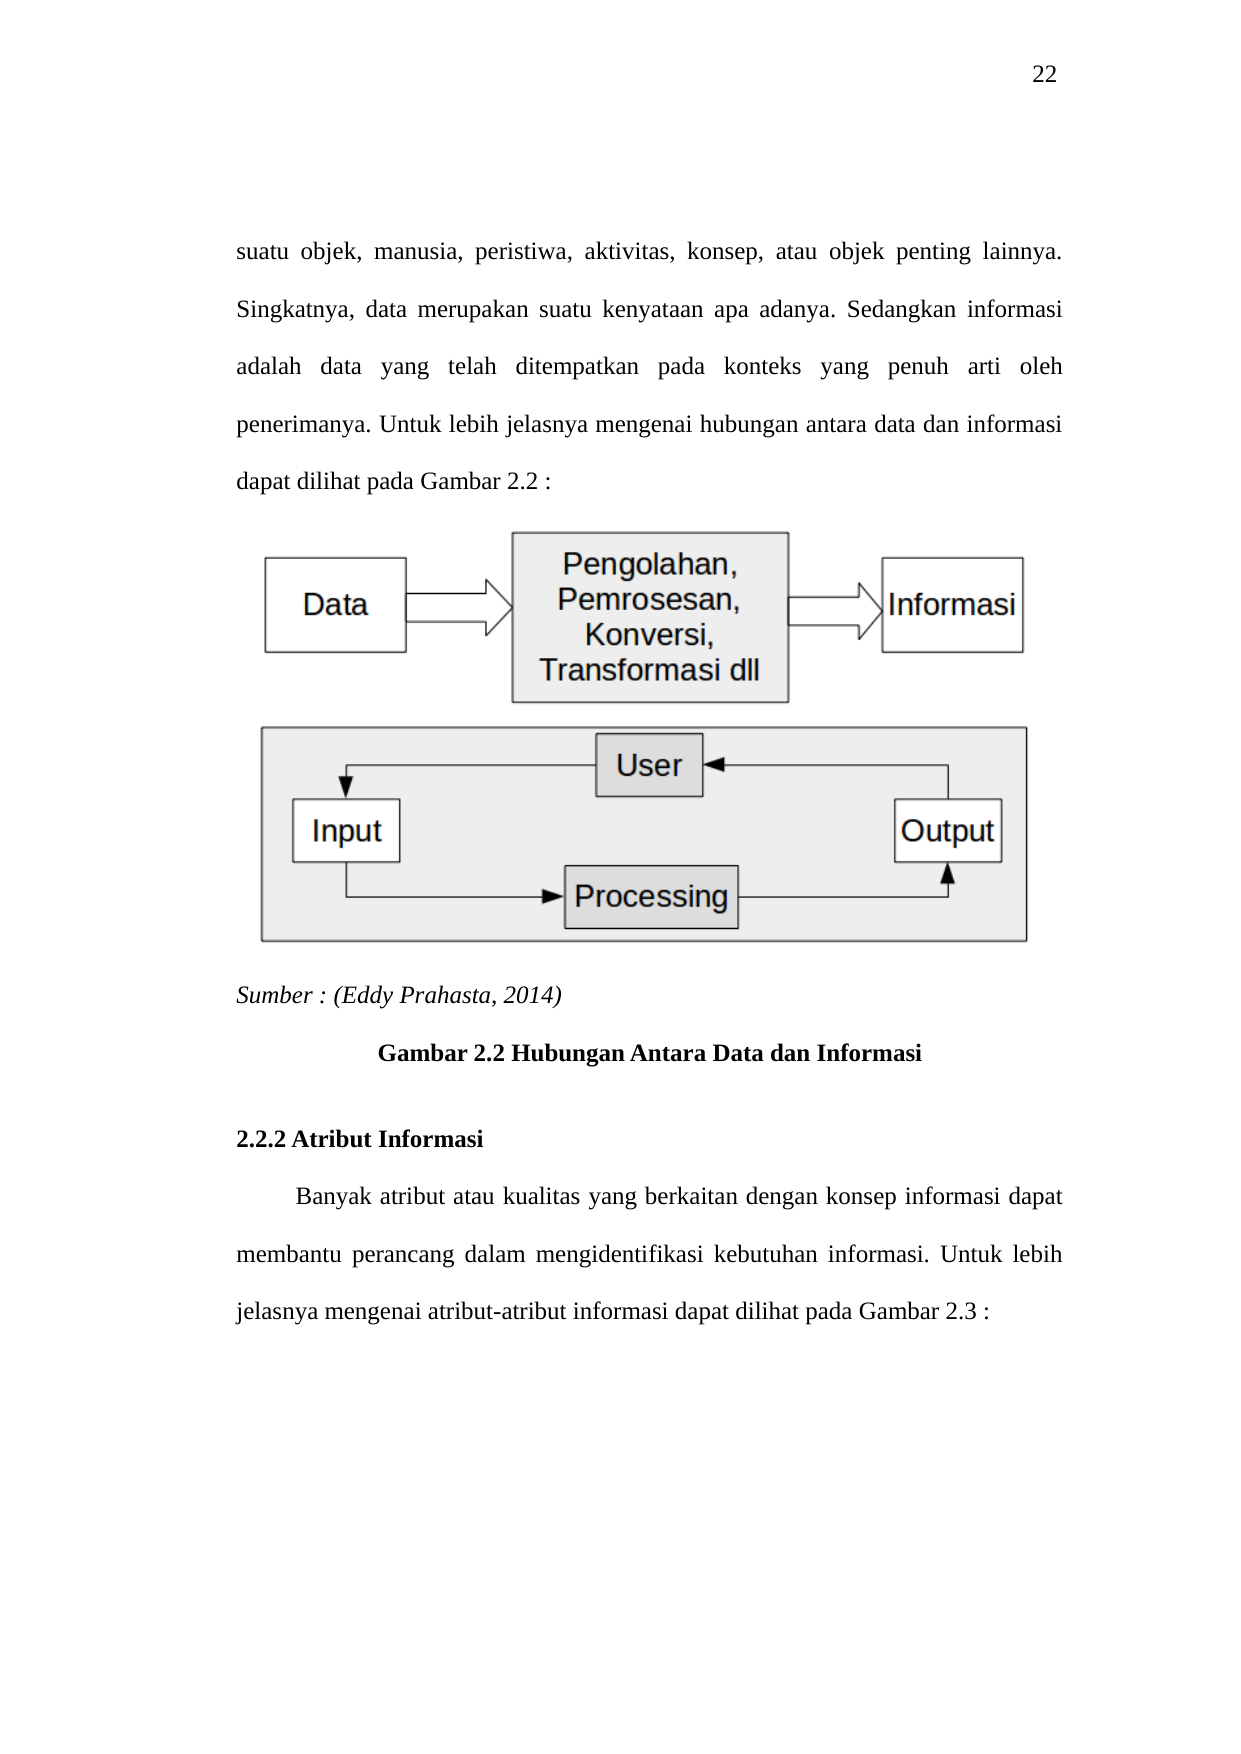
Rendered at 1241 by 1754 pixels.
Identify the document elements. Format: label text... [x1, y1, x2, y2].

text Sumber : (Eddy Prahasta, 2014) [236, 952, 1063, 1009]
text suatu objek, manusia, peristiwa, aktivitas, konsep, atau objek penting lainnya. Singkatnya, data merupakan suatu kenyataan apa adanya. Sedangkan informasi adalah data yang telah ditempatkan pada konteks yang penuh arti oleh penerimanya. Untuk lebih jelasnya mengenai hubungan antara data dan informasi dapat dilihat pada Gambar 2.2 : [236, 236, 1063, 495]
subtitle 2.2.2 Atribut Informasi [236, 1124, 1063, 1153]
picture [236, 523, 1064, 952]
text Gambar 2.2 Hubungan Antara Data dan Informasi [236, 1038, 1063, 1066]
text Banyak atribut atau kualitas yang berkaitan dengan konsep informasi dapat membantu perancang dalam mengidentifikasi kebutuhan informasi. Untuk lebih jelasnya mengenai atribut-atribut informasi dapat dilihat pada Gambar 2.3 : [236, 1181, 1063, 1325]
